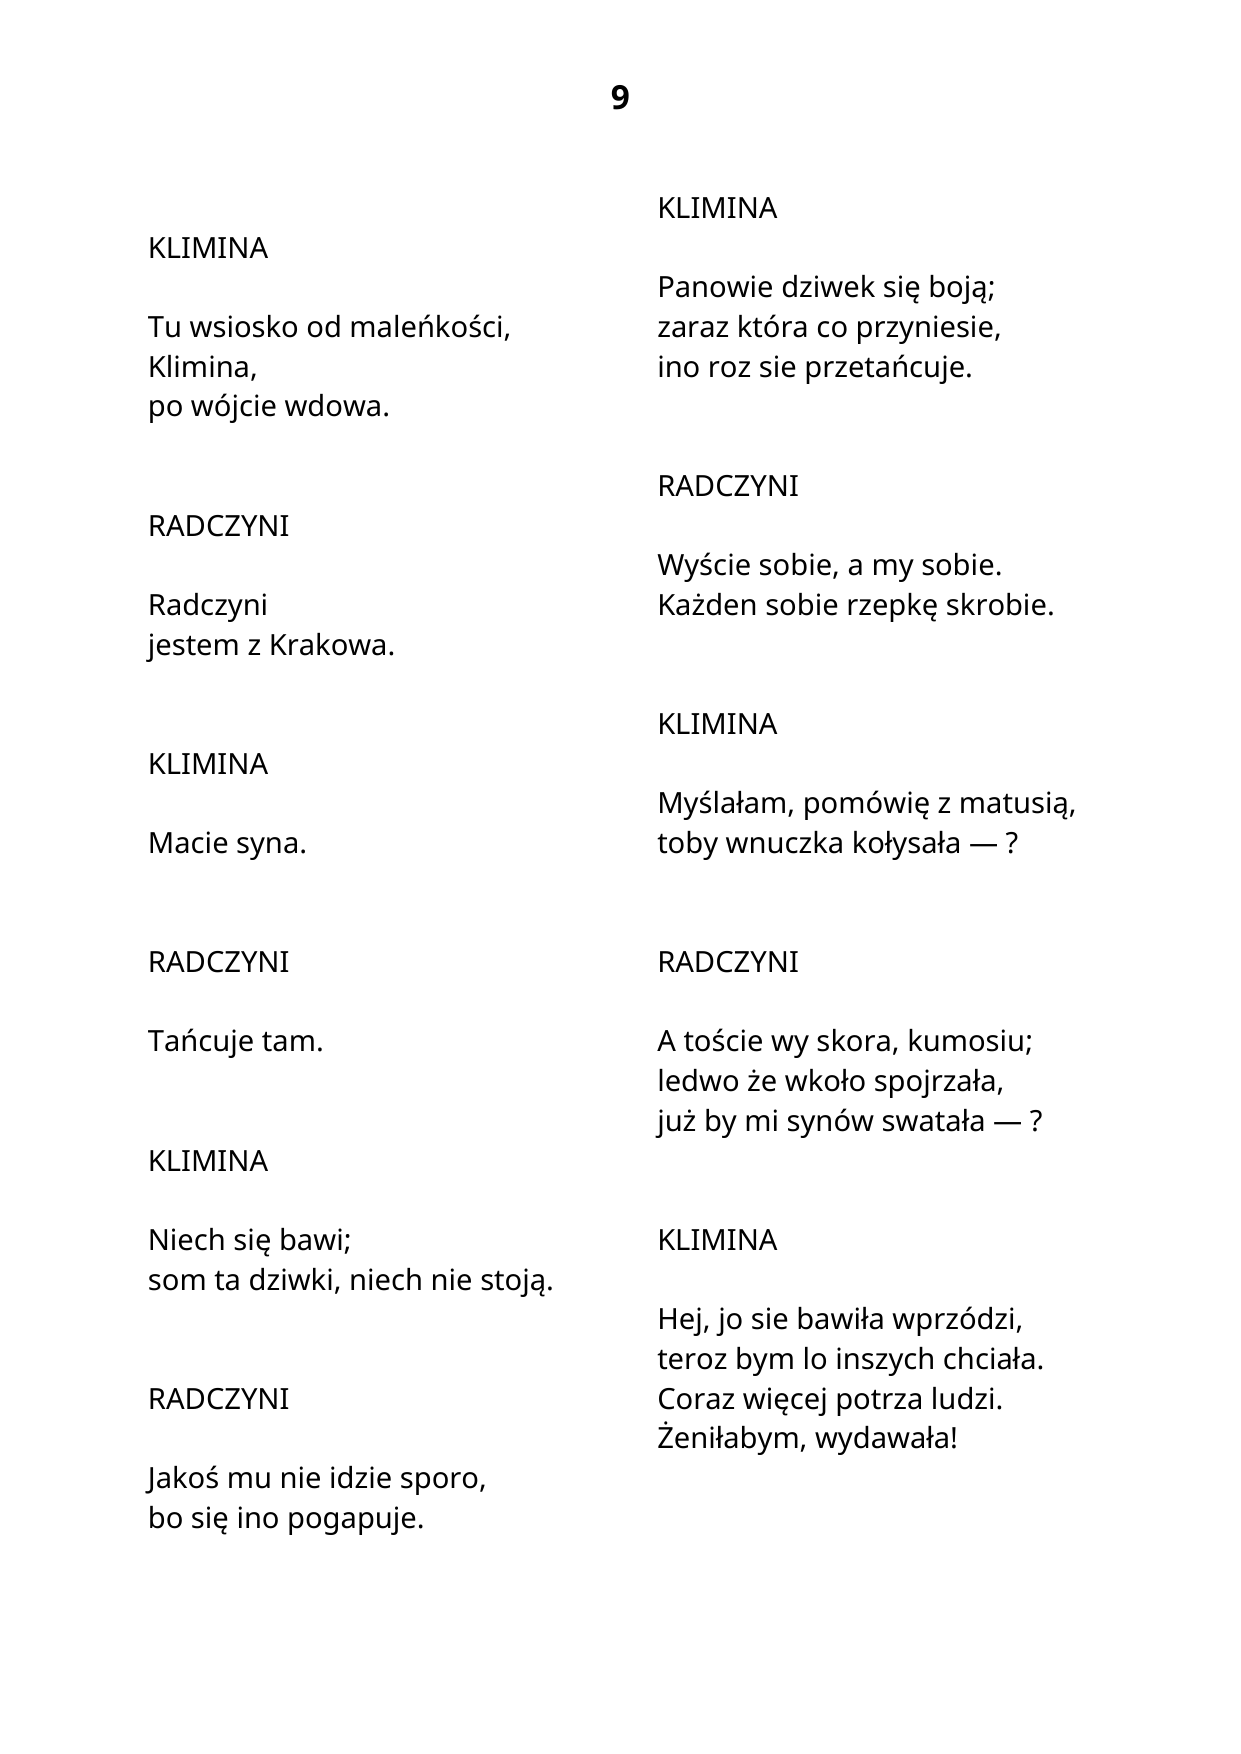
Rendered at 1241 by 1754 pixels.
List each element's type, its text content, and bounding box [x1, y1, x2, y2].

text RADCZYNI [657, 941, 1093, 981]
text RADCZYNI [148, 1378, 583, 1418]
text KLIMINA [657, 1219, 1093, 1259]
text Jakoś mu nie idzie sporo, [148, 1457, 583, 1497]
text A toście wy skora, kumosiu; [657, 1021, 1093, 1060]
text teroz bym lo inszych chciała. [657, 1338, 1093, 1378]
text ino roz sie przetańcuje. [657, 346, 1093, 386]
text RADCZYNI [148, 505, 583, 544]
text po wójcie wdowa. [148, 386, 583, 425]
text Każden sobie rzepkę skrobie. [657, 584, 1093, 624]
text KLIMINA [148, 1140, 583, 1179]
text Macie syna. [148, 822, 583, 862]
text jestem z Krakowa. [148, 624, 583, 663]
text Hej, jo sie bawiła wprzódzi, [657, 1298, 1093, 1338]
text Myślałam, pomówię z matusią, [657, 783, 1093, 822]
text RADCZYNI [148, 941, 583, 981]
text ledwo że wkoło spojrzała, [657, 1060, 1093, 1100]
text KLIMINA [657, 703, 1093, 743]
text toby wnuczka kołysała — ? [657, 822, 1093, 862]
text Tu wsiosko od maleńkości, Klimina, [148, 306, 583, 386]
text Niech się bawi; [148, 1219, 583, 1259]
text RADCZYNI [657, 465, 1093, 505]
text już by mi synów swatała — ? [657, 1100, 1093, 1140]
text Tańcuje tam. [148, 1021, 583, 1060]
text som ta dziwki, niech nie stoją. [148, 1259, 583, 1298]
text Coraz więcej potrza ludzi. [657, 1378, 1093, 1418]
text KLIMINA [148, 227, 583, 267]
text Radczyni [148, 584, 583, 624]
text KLIMINA [657, 187, 1093, 227]
text bo się ino pogapuje. [148, 1497, 583, 1537]
text KLIMINA [148, 743, 583, 783]
text zaraz która co przyniesie, [657, 306, 1093, 346]
text Wyście sobie, a my sobie. [657, 544, 1093, 584]
text Żeniłabym, wydawała! [657, 1418, 1093, 1457]
text Panowie dziwek się boją; [657, 267, 1093, 306]
